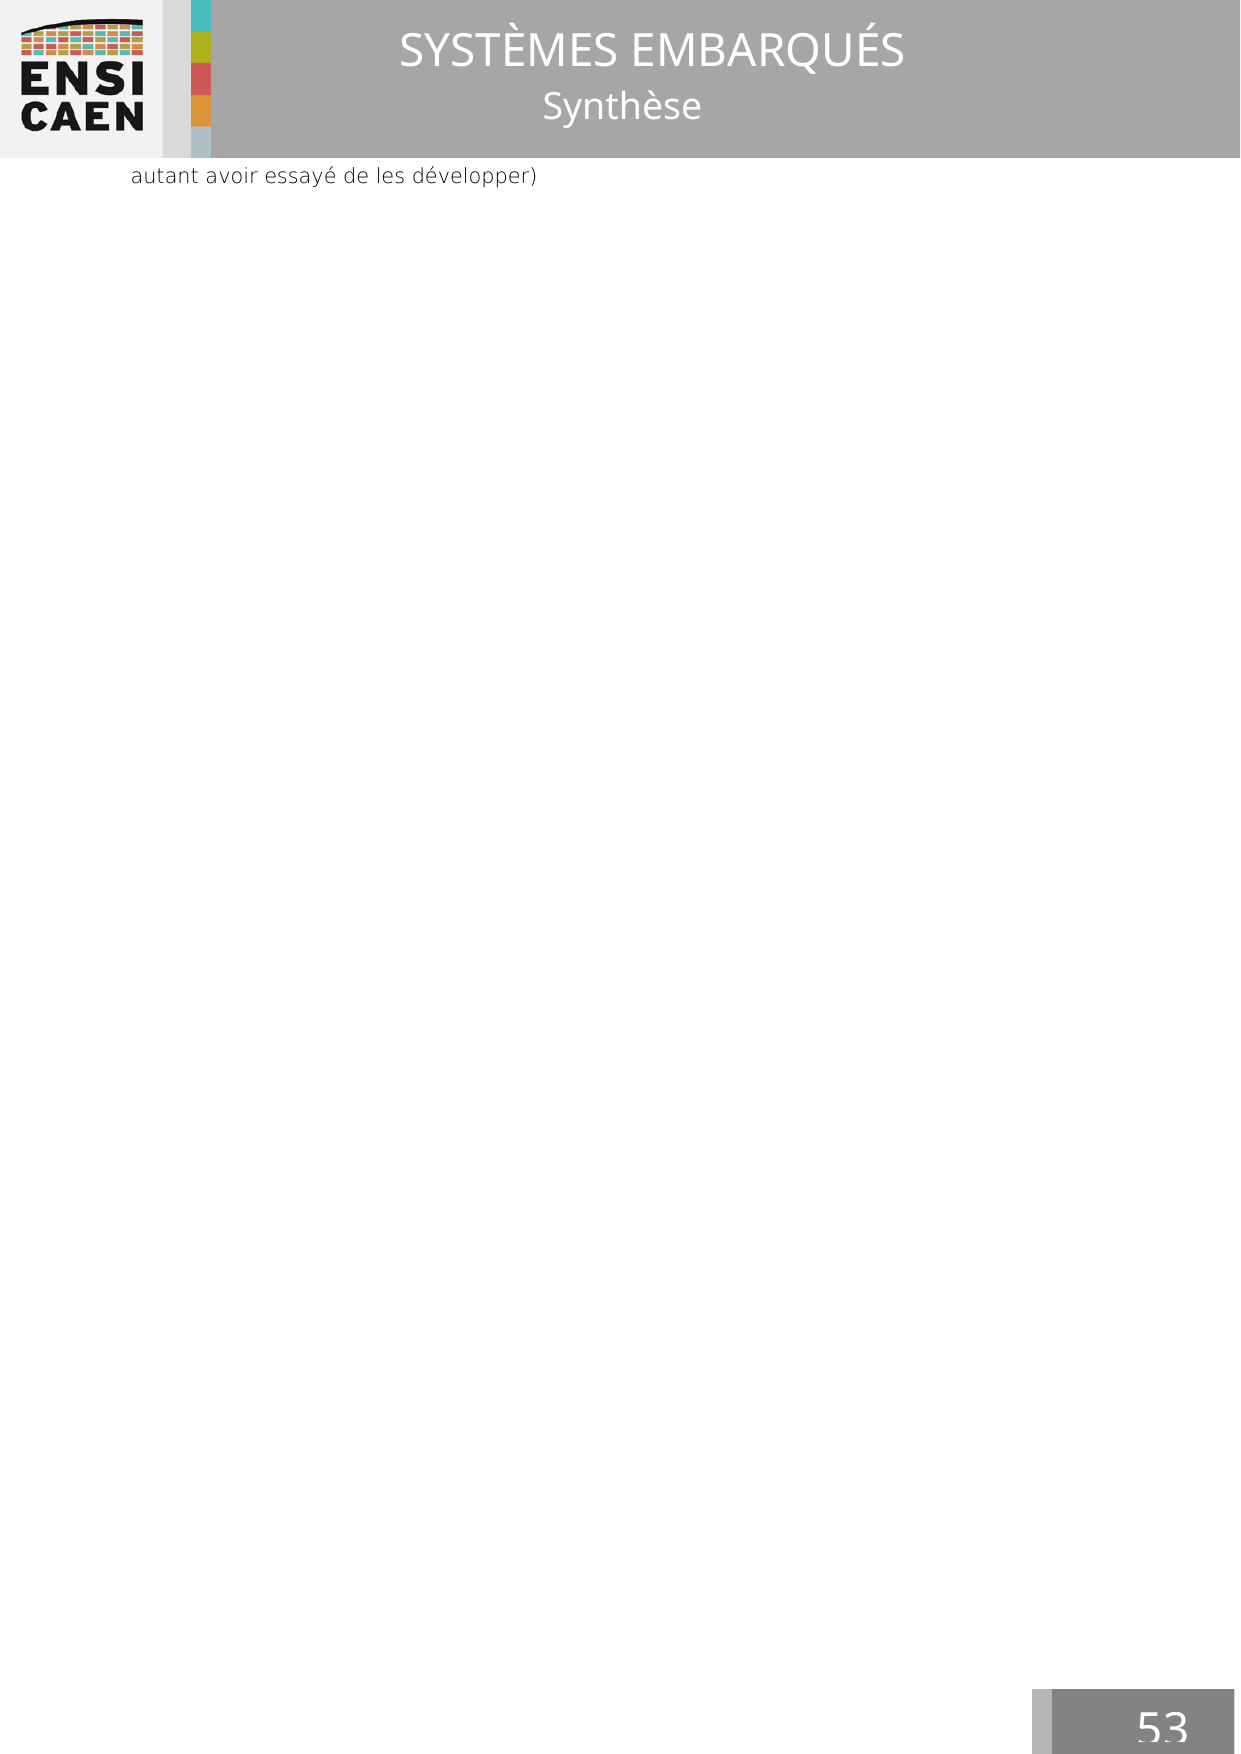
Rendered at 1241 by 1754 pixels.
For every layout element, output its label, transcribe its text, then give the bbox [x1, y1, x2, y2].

list autant avoir essayé de les développer) [93, 164, 1189, 188]
picture [0, 0, 1241, 158]
picture [1032, 1689, 1235, 1754]
